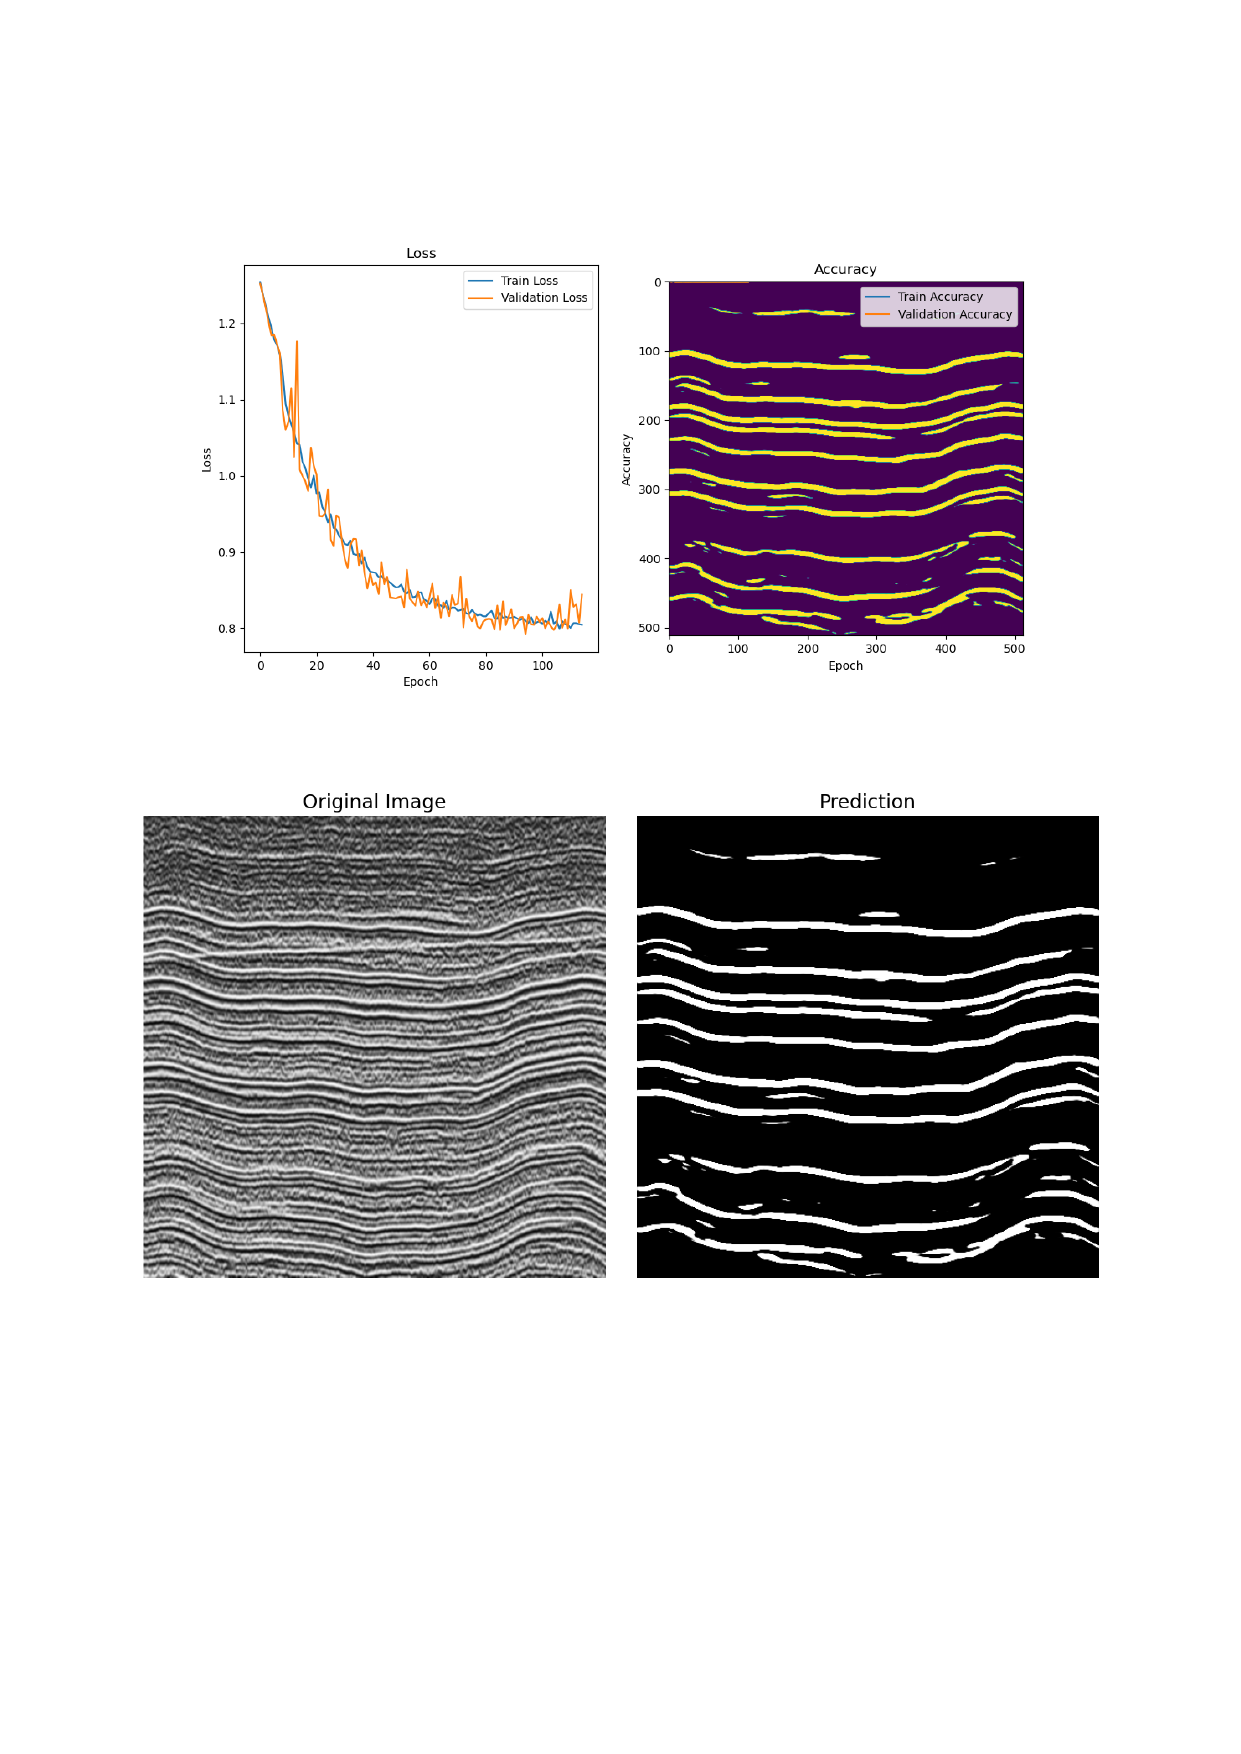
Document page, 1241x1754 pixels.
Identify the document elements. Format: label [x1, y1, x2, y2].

picture [118, 204, 1123, 707]
picture [118, 792, 1123, 1295]
